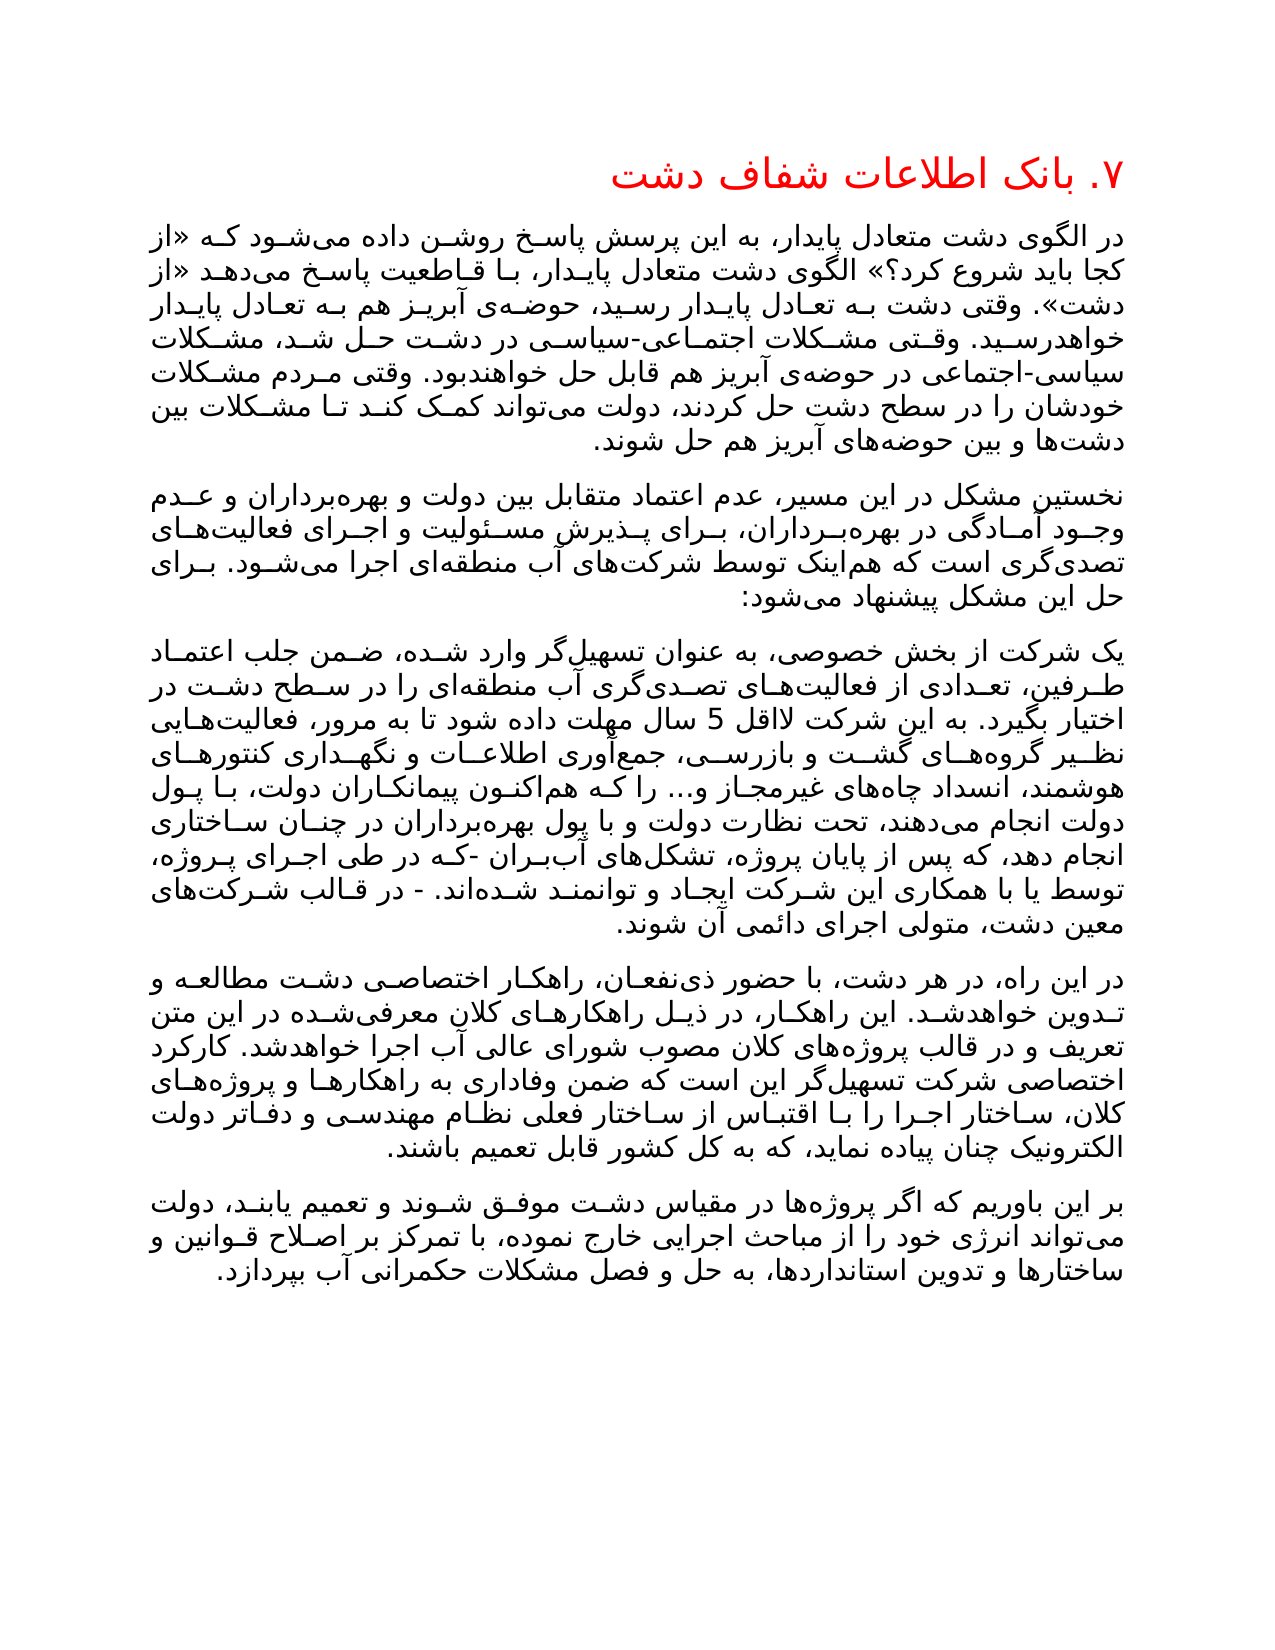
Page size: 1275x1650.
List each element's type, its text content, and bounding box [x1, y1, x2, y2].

text در الگوی دشت متعادل پایدار، به این پرسش پاسخ روشن داده می‌شود که «از کجا باید شروع کرد؟» الگوی دشت متعادل پایدار، با قاطعیت پاسخ می‌دهد «از دشت». وقتی دشت به تعادل پایدار رسید، حوضه‌ی آبریز هم به تعادل پایدار خواهدرسید. وقتی مشکلات اجتماعی-سیاسی در دشت حل شد، مشکلات سیاسی-اجتماعی در حوضه‌ی آبریز هم قابل حل خواهندبود. وقتی مردم مشکلات خودشان را در سطح دشت حل کردند، دولت می‌تواند کمک کند تا مشکلات بین دشت‌ها و بین حوضه‌های آبریز هم حل شوند. [150, 219, 1125, 457]
text ۷. بانک اطلاعات شفاف دشت [150, 150, 1125, 198]
text نخستین مشکل در این مسیر، عدم اعتماد متقابل بین دولت و بهره‌برداران و عدم وجود آمادگی در بهره‌برداران، برای پذیرش مسئولیت و اجرای فعالیت‌های تصدی‌گری است که هم‌اینک توسط شرکت‌های آب منطقه‌ای اجرا می‌شود. برای حل این مشکل پیشنهاد می‌شود: [150, 478, 1125, 614]
text در این راه، در هر دشت، با حضور ذی‌نفعان، راهکار اختصاصی دشت مطالعه و تدوین خواهدشد. این راهکار، در ذیل راهکارهای کلان معرفی‌شده در این متن تعریف و در قالب پروژه‌های کلان مصوب شورای عالی آب اجرا خواهدشد. کارکرد اختصاصی شرکت تسهیل‌گر این است که ضمن وفاداری به راهکارها و پروژه‌های کلان، ساختار اجرا را با اقتباس از ساختار فعلی نظام مهندسی و دفاتر دولت الکترونیک چنان پیاده نماید، که به کل کشور قابل تعمیم باشند. [150, 961, 1125, 1165]
text بر این باوریم که اگر پروژه‌ها در مقیاس دشت موفق شوند و تعمیم یابند، دولت می‌تواند انرژی خود را از مباحث اجرایی خارج نموده، با تمرکز بر اصلاح قوانین و ساختارها و تدوین استانداردها، به حل و فصل مشکلات حکمرانی آب بپردازد. [150, 1186, 1125, 1287]
text یک شرکت از بخش خصوصی، به عنوان تسهیل‌گر وارد شده، ضمن جلب اعتماد طرفین، تعدادی از فعالیت‌های تصدی‌گری آب منطقه‌ای را در سطح دشت در اختیار بگیرد. به این شرکت لااقل 5 سال مهلت داده شود تا به مرور، فعالیت‌هایی نظیر گروه‌های گشت و بازرسی، جمع‌آوری اطلاعات و نگهداری کنتورهای هوشمند، انسداد چاه‌های غیرمجاز و... را که هم‌اکنون پیمانکاران دولت، با پول دولت انجام می‌دهند، تحت نظارت دولت و با پول بهره‌برداران در چنان ساختاری انجام دهد، که پس از پایان پروژه، تشکل‌های آب‌بران -که در طی اجرای پروژه، توسط یا با همکاری این شرکت ایجاد و توانمند شده‌اند. - در قالب شرکت‌های معین دشت، متولی اجرای دائمی آن شوند. [150, 634, 1125, 940]
